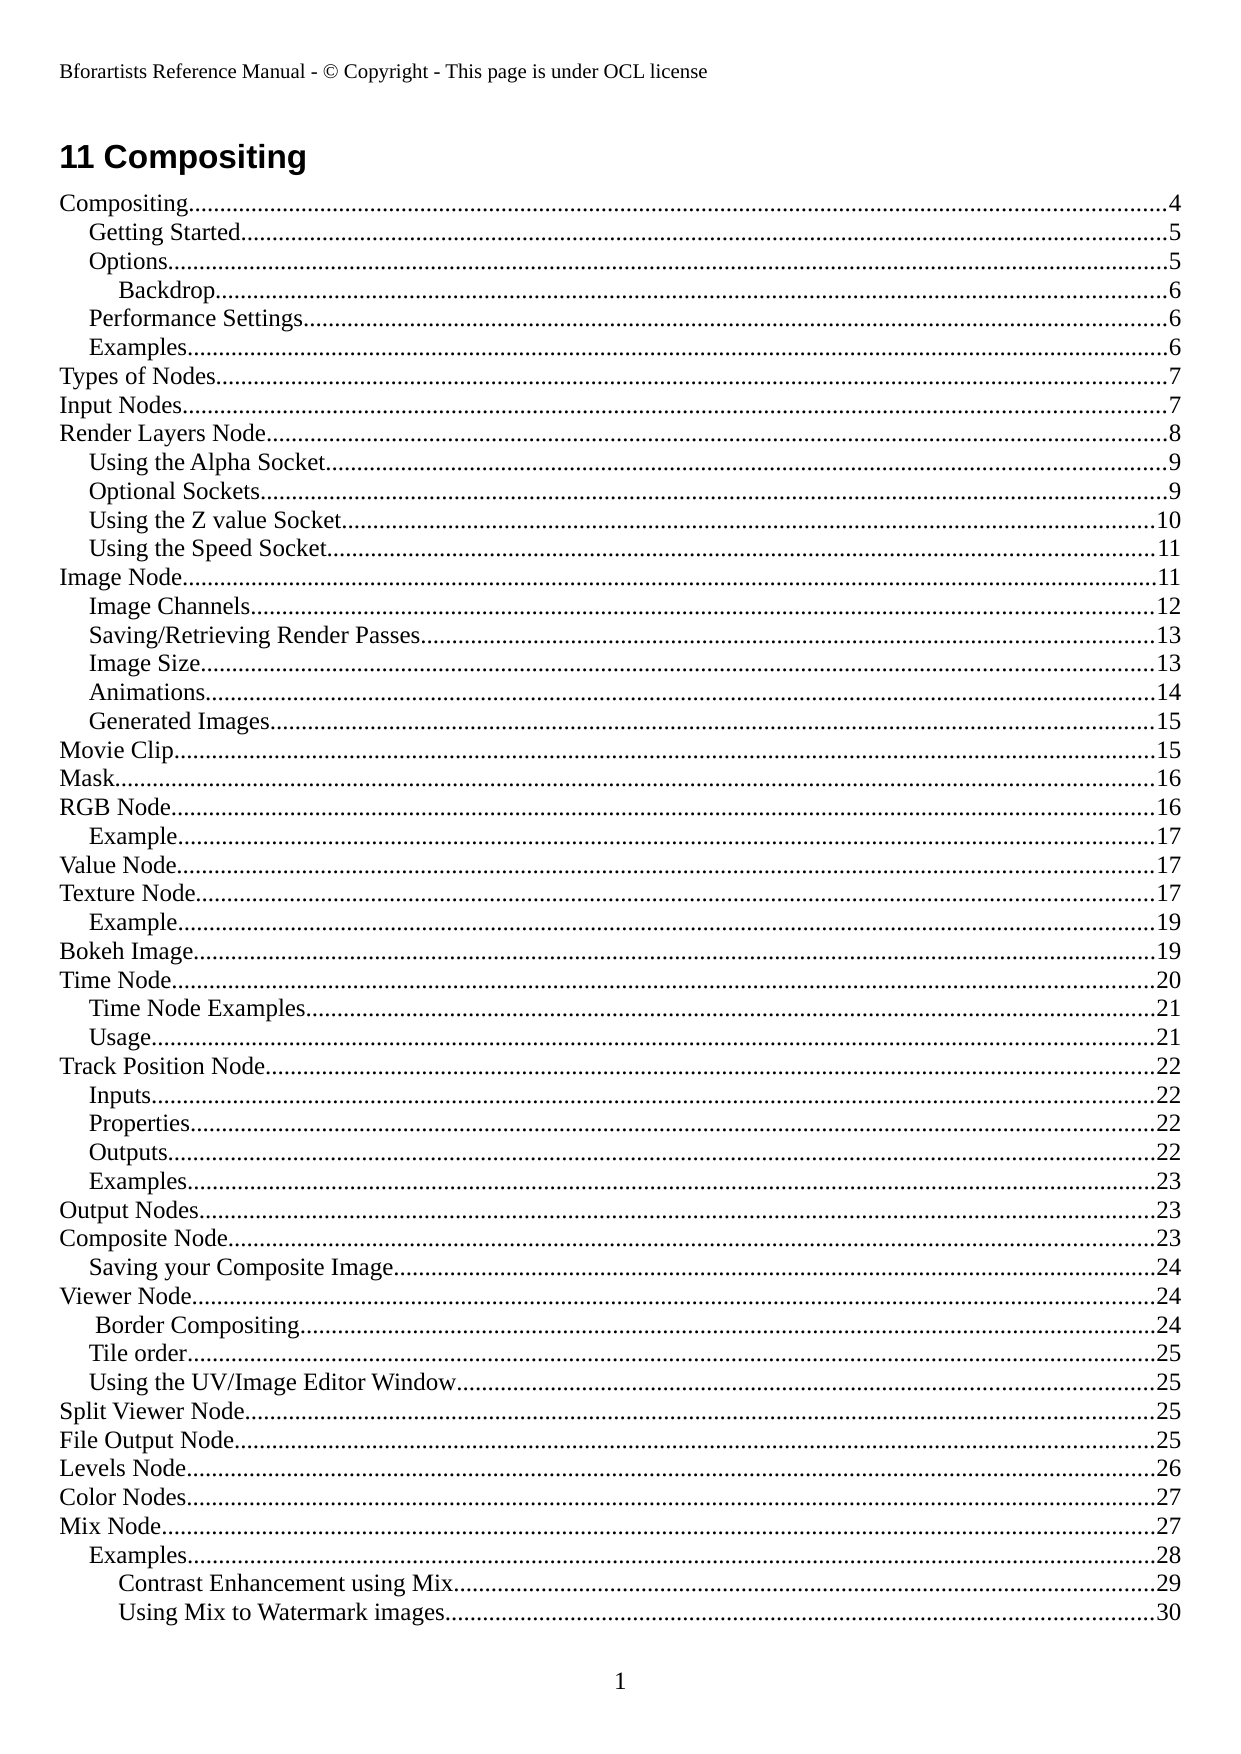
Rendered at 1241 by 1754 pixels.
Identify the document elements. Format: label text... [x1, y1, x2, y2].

text Using the Alpha Socket 9 [88, 447, 1181, 476]
text Getting Started 5 [88, 217, 1181, 246]
text Types of Nodes 7 [59, 361, 1181, 390]
text Properties 22 [88, 1108, 1181, 1137]
text Value Node 17 [59, 850, 1181, 878]
subtitle 11 Compositing [59, 138, 1181, 176]
text Backdrop 6 [118, 275, 1181, 303]
text Examples 28 [88, 1540, 1181, 1568]
text Using the Z value Socket 10 [88, 505, 1181, 533]
text Output Nodes 23 [59, 1195, 1181, 1223]
text Composite Node 23 [59, 1223, 1181, 1252]
text Example 17 [88, 821, 1181, 850]
text Viewer Node 24 [59, 1281, 1181, 1310]
text Generated Images 15 [88, 706, 1181, 735]
text RGB Node 16 [59, 792, 1181, 821]
text Time Node 20 [59, 965, 1181, 993]
text Animations 14 [88, 677, 1181, 706]
text Using the UV/Image Editor Window 25 [88, 1367, 1181, 1396]
text Image Channels 12 [88, 591, 1181, 620]
text Bokeh Image 19 [59, 936, 1181, 965]
text Examples 23 [88, 1166, 1181, 1195]
text Render Layers Node 8 [59, 418, 1181, 447]
text Image Node 11 [59, 562, 1181, 591]
text Color Nodes 27 [59, 1482, 1181, 1511]
text Using Mix to Watermark images 30 [118, 1597, 1181, 1626]
text Saving your Composite Image 24 [88, 1252, 1181, 1281]
text File Output Node 25 [59, 1425, 1181, 1453]
text Levels Node 26 [59, 1453, 1181, 1482]
text Input Nodes 7 [59, 390, 1181, 418]
text Options 5 [88, 246, 1181, 275]
text Texture Node 17 [59, 878, 1181, 907]
text Track Position Node 22 [59, 1051, 1181, 1080]
text Time Node Examples 21 [88, 993, 1181, 1022]
text Contrast Enhancement using Mix 29 [118, 1568, 1181, 1597]
text Image Size 13 [88, 648, 1181, 677]
text Split Viewer Node 25 [59, 1396, 1181, 1425]
text Border Compositing 24 [88, 1310, 1181, 1338]
text Inputs 22 [88, 1080, 1181, 1108]
text Mask 16 [59, 763, 1181, 792]
text Examples 6 [88, 332, 1181, 361]
text Usage 21 [88, 1022, 1181, 1051]
text Saving/Retrieving Render Passes 13 [88, 620, 1181, 648]
text Using the Speed Socket 11 [88, 533, 1181, 562]
text Mix Node 27 [59, 1511, 1181, 1540]
text Example 19 [88, 907, 1181, 936]
text Tile order 25 [88, 1338, 1181, 1367]
text Optional Sockets 9 [88, 476, 1181, 505]
text Performance Settings 6 [88, 303, 1181, 332]
text Outputs 22 [88, 1137, 1181, 1166]
text Movie Clip 15 [59, 735, 1181, 763]
text Compositing 4 [59, 188, 1181, 217]
